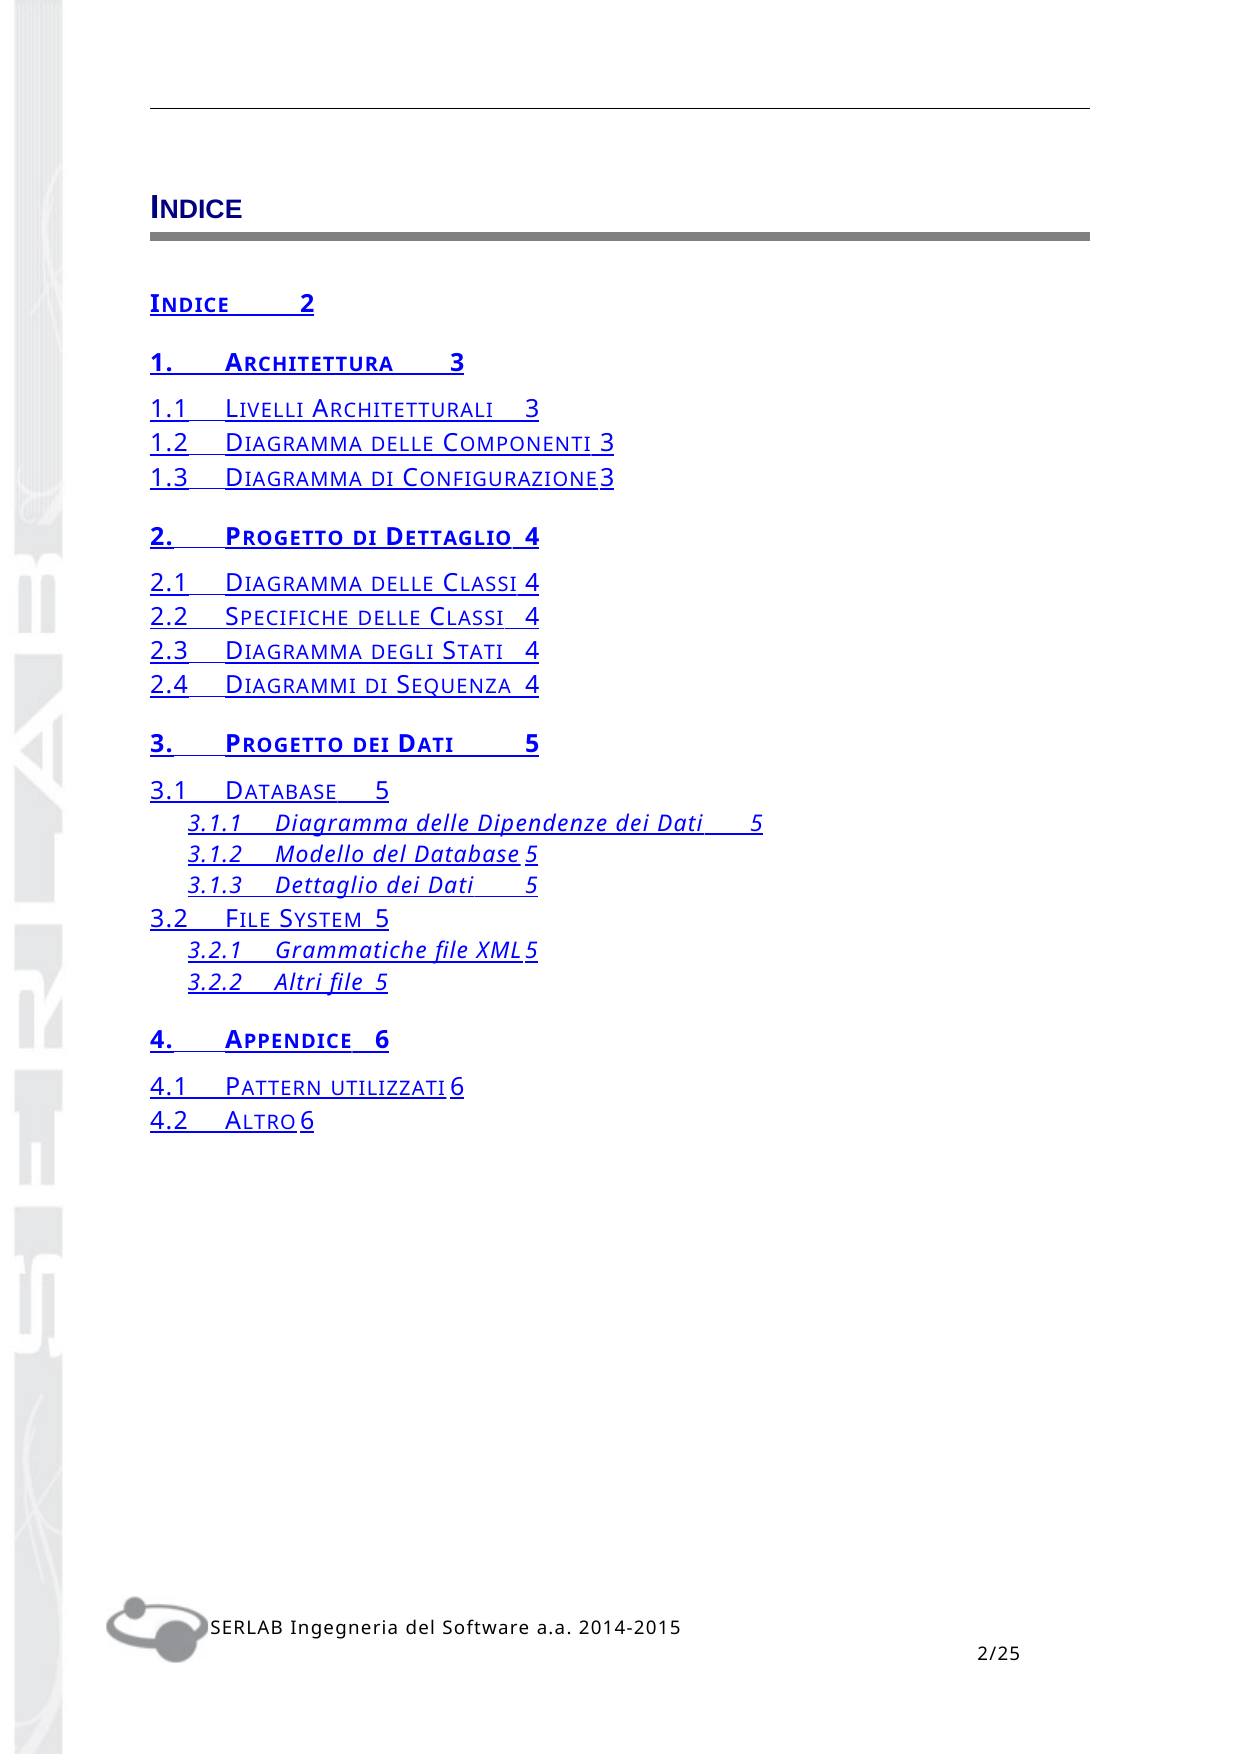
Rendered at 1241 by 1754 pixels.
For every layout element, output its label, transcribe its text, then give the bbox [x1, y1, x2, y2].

text 4.1 Pattern utilizzati 6 [150, 1068, 1090, 1103]
text 2.4 Diagrammi di Sequenza 4 [150, 667, 1090, 701]
text 1.3 Diagramma di Configurazione 3 [150, 459, 1090, 493]
text 3.1.2 Modello del Database 5 [187, 838, 1090, 869]
text 3.1 Database 5 [150, 773, 1090, 807]
text 3. Progetto dei Dati 5 [150, 726, 1090, 760]
text 3.2.1 Grammatiche file XML 5 [187, 934, 1090, 966]
text 4. Appendice 6 [150, 1022, 1090, 1056]
text 2. Progetto di Dettaglio 4 [150, 518, 1090, 552]
text 4.2 Altro 6 [150, 1103, 1090, 1137]
text 2.2 Specifiche delle Classi 4 [150, 599, 1090, 633]
text Indice 2 [150, 285, 1090, 319]
text 1. Architettura 3 [150, 344, 1090, 378]
subtitle Indice [150, 187, 1090, 232]
text 3.2.2 Altri file 5 [187, 966, 1090, 997]
text 1.2 Diagramma delle Componenti 3 [150, 425, 1090, 459]
picture [94, 1595, 209, 1666]
text 3.1.3 Dettaglio dei Dati 5 [187, 869, 1090, 900]
picture [0, 0, 71, 1754]
text 3.1.1 Diagramma delle Dipendenze dei Dati 5 [187, 807, 1090, 838]
text 1.1 Livelli Architetturali 3 [150, 391, 1090, 425]
text 2.3 Diagramma degli Stati 4 [150, 633, 1090, 667]
text 2.1 Diagramma delle Classi 4 [150, 565, 1090, 599]
text 3.2 File System 5 [150, 900, 1090, 934]
